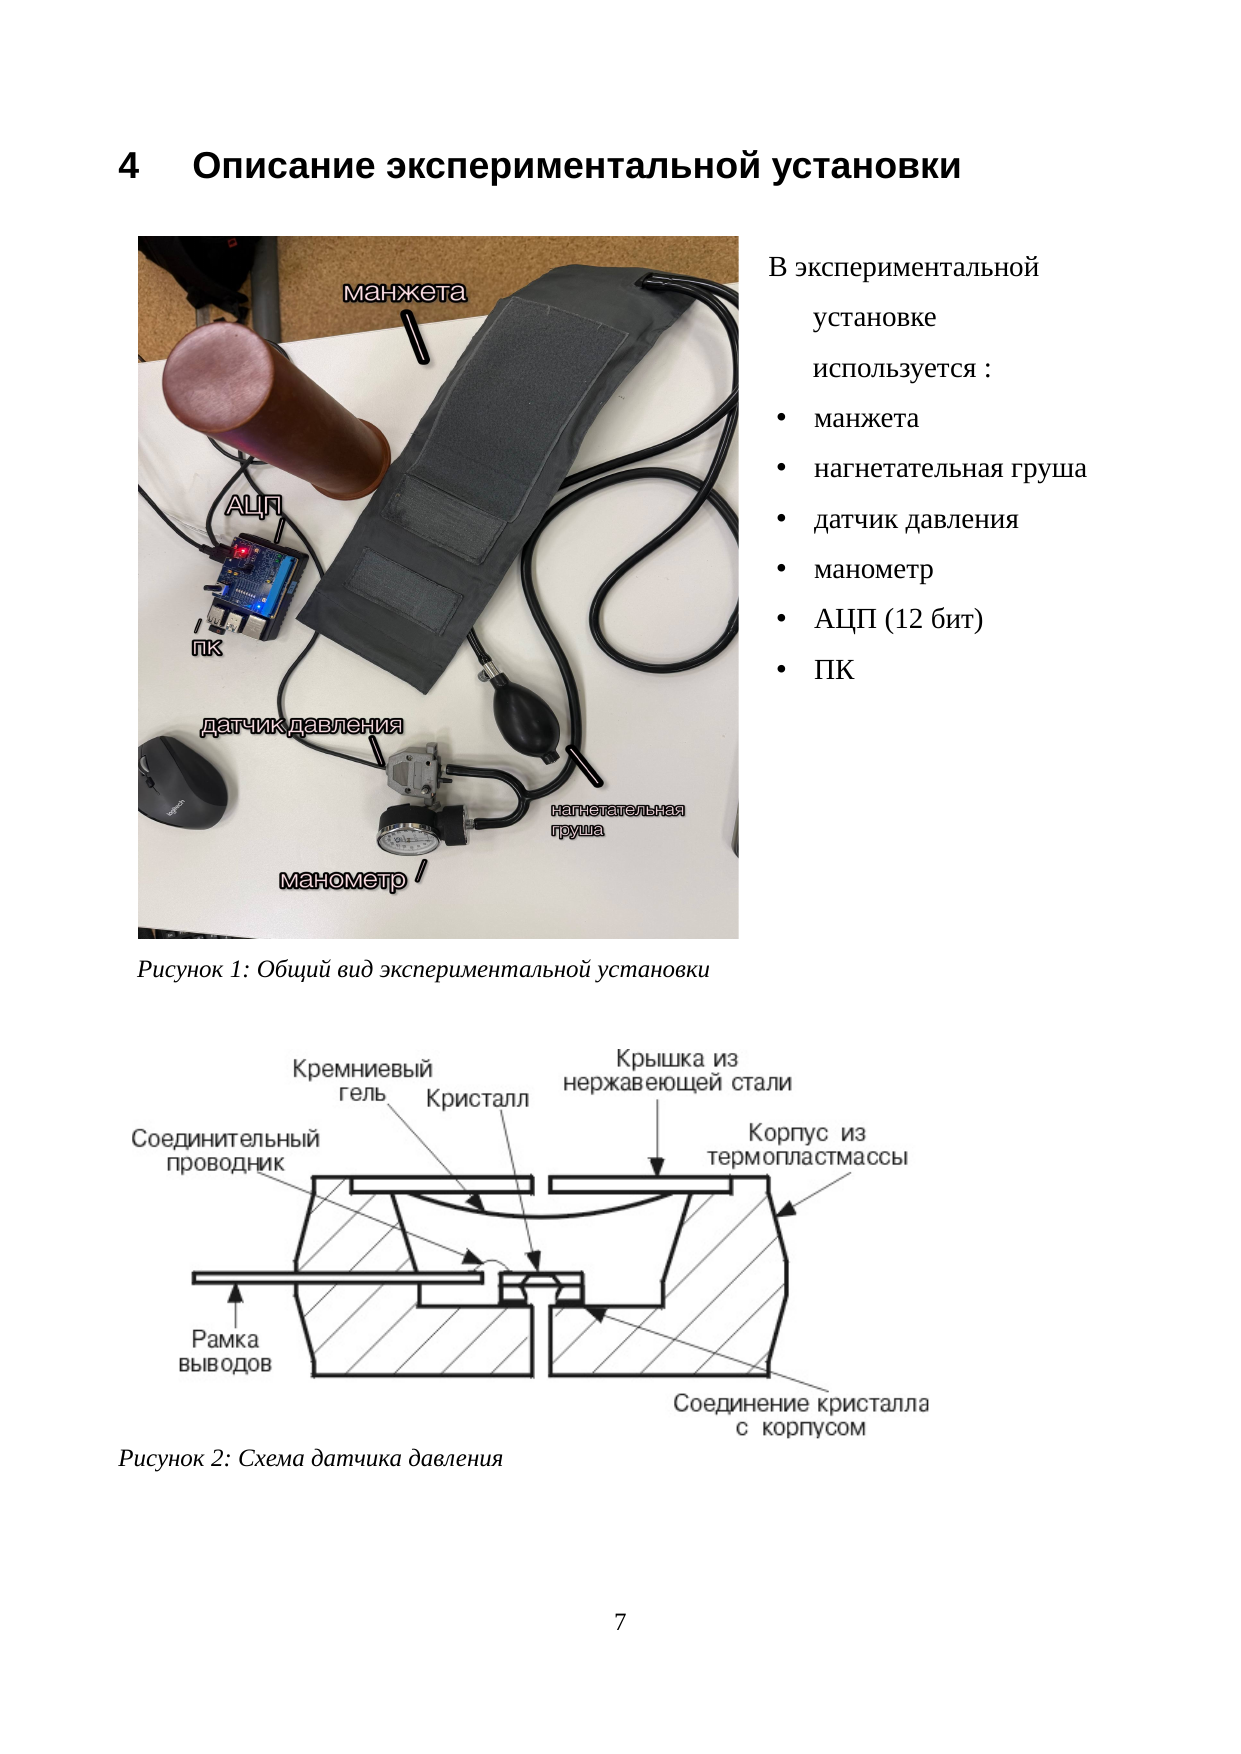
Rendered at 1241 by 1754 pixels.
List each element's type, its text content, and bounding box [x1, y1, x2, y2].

list нагнетательная груша [739, 450, 1122, 484]
text установке [739, 299, 1122, 333]
list манжета [739, 400, 1122, 434]
text [118, 350, 138, 383]
text Рисунок 2: Схема датчика давления [118, 1443, 1122, 1472]
list ПК [739, 652, 1122, 686]
picture [131, 1049, 930, 1440]
text [118, 299, 138, 333]
text Рисунок 1: Общий вид экспериментальной установки [118, 954, 1122, 983]
list АЦП (12 бит) [739, 602, 1122, 635]
text В экспериментальной [739, 249, 1122, 283]
subtitle Описание экспериментальной установки [118, 143, 1122, 186]
text используется : [739, 350, 1122, 383]
text [118, 249, 138, 283]
list датчик давления [739, 501, 1122, 534]
list манометр [739, 551, 1122, 585]
picture [138, 236, 739, 939]
